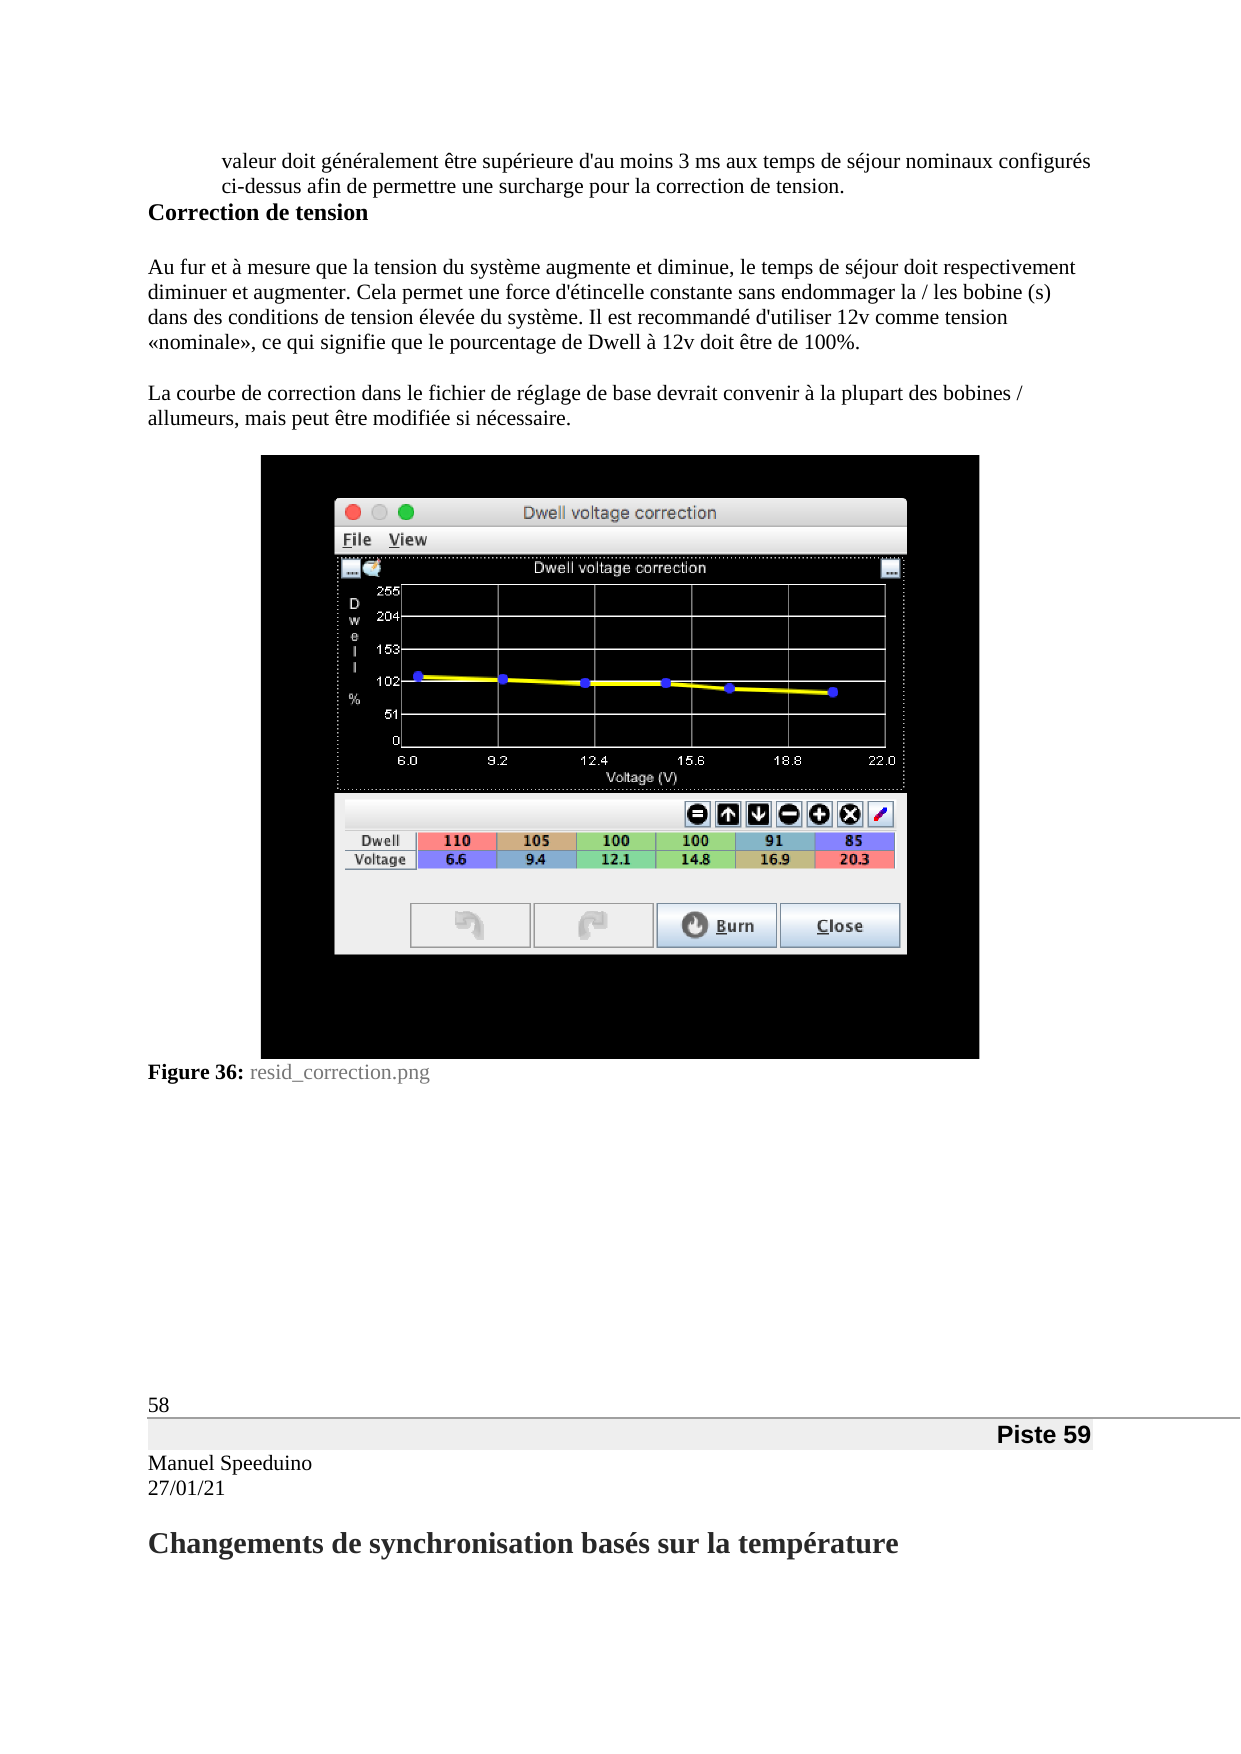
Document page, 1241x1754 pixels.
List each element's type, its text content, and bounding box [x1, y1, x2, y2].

text La courbe de correction dans le fichier de réglage de base devrait convenir à la plupart des bobines / allumeurs, mais peut être modifiée si nécessaire. [148, 380, 1093, 430]
text Figure 36: resid_correction.png [148, 1059, 1093, 1084]
table_header Piste 59 [148, 1419, 1093, 1450]
text Changements de synchronisation basés sur la température [148, 1526, 1093, 1560]
text Manuel Speeduino [148, 1450, 1093, 1475]
text 27/01/21 [148, 1475, 1093, 1500]
text Correction de tension [148, 198, 1093, 226]
text 58 [148, 1392, 1093, 1417]
text valeur doit généralement être supérieure d'au moins 3 ms aux temps de séjour nominaux configurés ci-dessus afin de permettre une surcharge pour la correction de tension. [221, 148, 1093, 198]
text Au fur et à mesure que la tension du système augmente et diminue, le temps de séjour doit respectivement diminuer et augmenter. Cela permet une force d'étincelle constante sans endommager la / les bobine (s) dans des conditions de tension élevée du système. Il est recommandé d'utiliser 12v comme tension «nominale», ce qui signifie que le pourcentage de Dwell à 12v doit être de 100%. [148, 254, 1093, 354]
